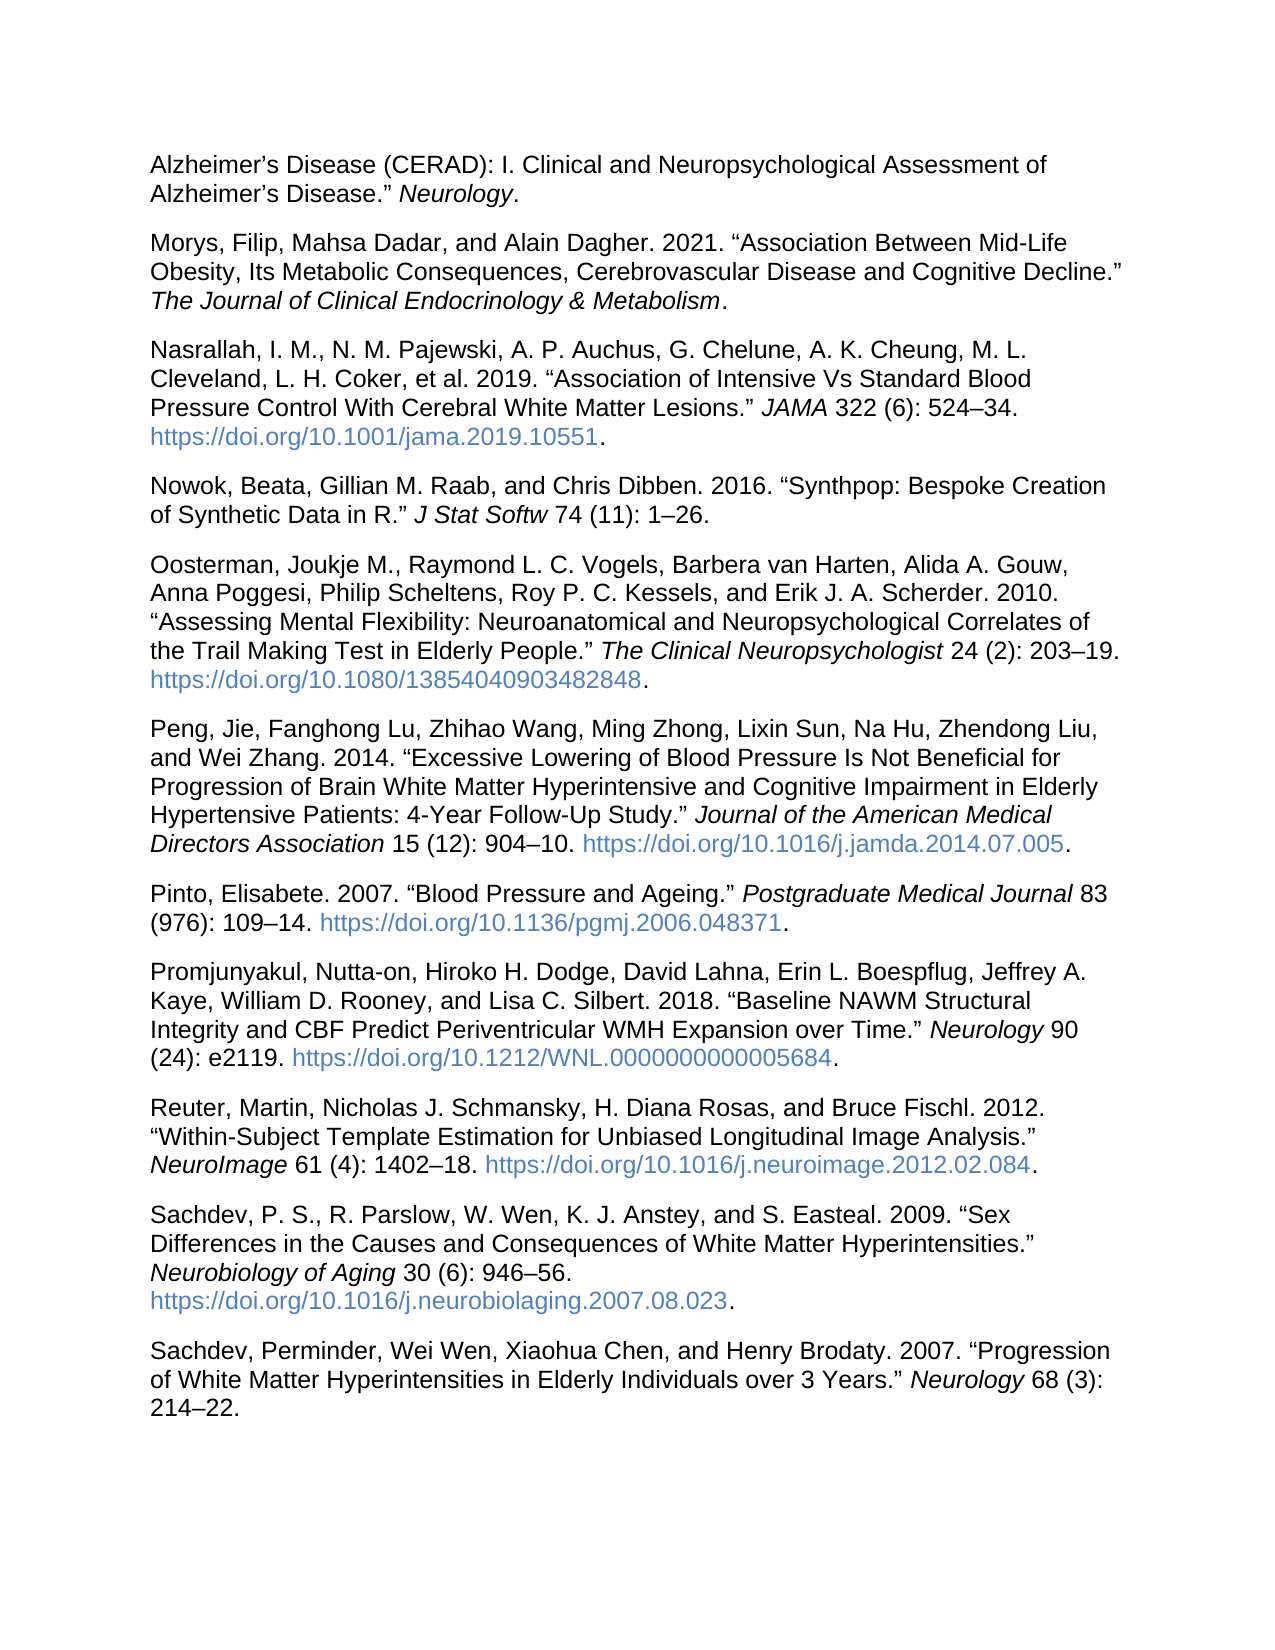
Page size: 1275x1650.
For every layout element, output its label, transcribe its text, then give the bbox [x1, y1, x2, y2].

text Nasrallah, I. M., N. M. Pajewski, A. P. Auchus, G. Chelune, A. K. Cheung, M. L. Cleveland, L. H. Coker, et al. 2019. “Association of Intensive Vs Standard Blood Pressure Control With Cerebral White Matter Lesions.” JAMA 322 (6): 524–34. https://doi.org/10.1001/jama.2019.10551. [150, 335, 1125, 450]
text Reuter, Martin, Nicholas J. Schmansky, H. Diana Rosas, and Bruce Fischl. 2012. “Within-Subject Template Estimation for Unbiased Longitudinal Image Analysis.” NeuroImage 61 (4): 1402–18. https://doi.org/10.1016/j.neuroimage.2012.02.084. [150, 1093, 1125, 1179]
text Peng, Jie, Fanghong Lu, Zhihao Wang, Ming Zhong, Lixin Sun, Na Hu, Zhendong Liu, and Wei Zhang. 2014. “Excessive Lowering of Blood Pressure Is Not Beneficial for Progression of Brain White Matter Hyperintensive and Cognitive Impairment in Elderly Hypertensive Patients: 4-Year Follow-Up Study.” Journal of the American Medical Directors Association 15 (12): 904–10. https://doi.org/10.1016/j.jamda.2014.07.005. [150, 714, 1125, 858]
text Sachdev, P. S., R. Parslow, W. Wen, K. J. Anstey, and S. Easteal. 2009. “Sex Differences in the Causes and Consequences of White Matter Hyperintensities.” Neurobiology of Aging 30 (6): 946–56. https://doi.org/10.1016/j.neurobiolaging.2007.08.023. [150, 1200, 1125, 1315]
text Nowok, Beata, Gillian M. Raab, and Chris Dibben. 2016. “Synthpop: Bespoke Creation of Synthetic Data in R.” J Stat Softw 74 (11): 1–26. [150, 471, 1125, 529]
text Sachdev, Perminder, Wei Wen, Xiaohua Chen, and Henry Brodaty. 2007. “Progression of White Matter Hyperintensities in Elderly Individuals over 3 Years.” Neurology 68 (3): 214–22. [150, 1336, 1125, 1422]
text Promjunyakul, Nutta-on, Hiroko H. Dodge, David Lahna, Erin L. Boespflug, Jeffrey A. Kaye, William D. Rooney, and Lisa C. Silbert. 2018. “Baseline NAWM Structural Integrity and CBF Predict Periventricular WMH Expansion over Time.” Neurology 90 (24): e2119. https://doi.org/10.1212/WNL.0000000000005684. [150, 957, 1125, 1072]
text Pinto, Elisabete. 2007. “Blood Pressure and Ageing.” Postgraduate Medical Journal 83 (976): 109–14. https://doi.org/10.1136/pgmj.2006.048371. [150, 879, 1125, 936]
text Oosterman, Joukje M., Raymond L. C. Vogels, Barbera van Harten, Alida A. Gouw, Anna Poggesi, Philip Scheltens, Roy P. C. Kessels, and Erik J. A. Scherder. 2010. “Assessing Mental Flexibility: Neuroanatomical and Neuropsychological Correlates of the Trail Making Test in Elderly People.” The Clinical Neuropsychologist 24 (2): 203–19. https://doi.org/10.1080/13854040903482848. [150, 549, 1125, 693]
text Morys, Filip, Mahsa Dadar, and Alain Dagher. 2021. “Association Between Mid-Life Obesity, Its Metabolic Consequences, Cerebrovascular Disease and Cognitive Decline.” The Journal of Clinical Endocrinology & Metabolism. [150, 228, 1125, 314]
text Alzheimer’s Disease (CERAD): I. Clinical and Neuropsychological Assessment of Alzheimer’s Disease.” Neurology. [150, 150, 1125, 207]
